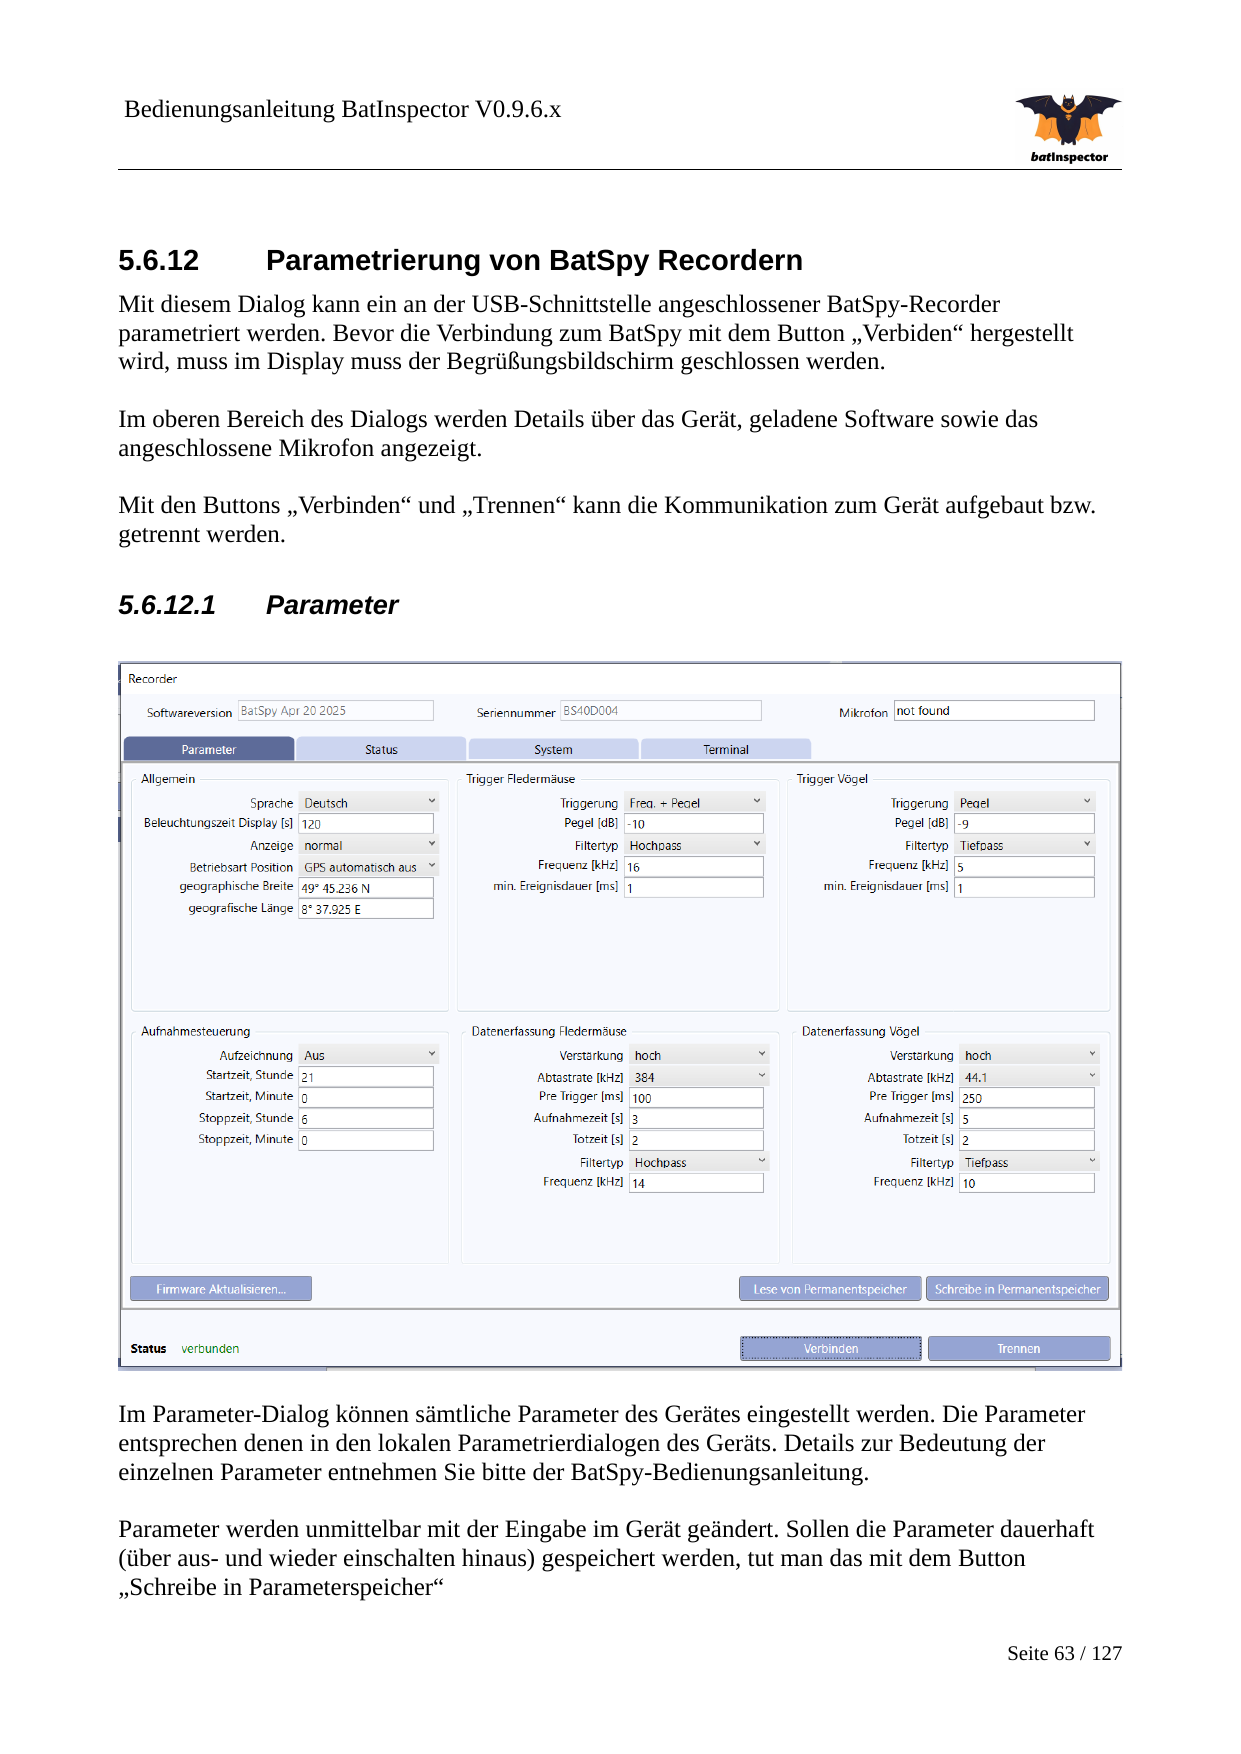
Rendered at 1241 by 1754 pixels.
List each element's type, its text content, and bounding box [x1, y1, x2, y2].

text Mit diesem Dialog kann ein an der USB-Schnittstelle angeschlossener BatSpy-Recorder parametriert werden. Bevor die Verbindung zum BatSpy mit dem Button „Verbiden“ hergestellt wird, muss im Display muss der Begrüßungsbildschirm geschlossen werden. [118, 289, 1122, 375]
picture [1015, 88, 1125, 165]
text Parameter werden unmittelbar mit der Eingabe im Gerät geändert. Sollen die Parameter dauerhaft (über aus- und wieder einschalten hinaus) gespeichert werden, tut man das mit dem Button „Schreibe in Parameterspeicher“ [118, 1514, 1122, 1600]
text Im Parameter-Dialog können sämtliche Parameter des Gerätes eingestellt werden. Die Parameter entsprechen denen in den lokalen Parametrierdialogen des Geräts. Details zur Bedeutung der einzelnen Parameter entnehmen Sie bitte der BatSpy-Bedienungsanleitung. [118, 1399, 1122, 1485]
text Im oberen Bereich des Dialogs werden Details über das Gerät, geladene Software sowie das angeschlossene Mikrofon angezeigt. [118, 404, 1122, 461]
subtitle Parameter [118, 589, 1122, 620]
picture [118, 661, 1123, 1371]
subtitle Parametrierung von BatSpy Recordern [118, 243, 1122, 276]
text Mit den Buttons „Verbinden“ und „Trennen“ kann die Kommunikation zum Gerät aufgebaut bzw. getrennt werden. [118, 490, 1122, 548]
